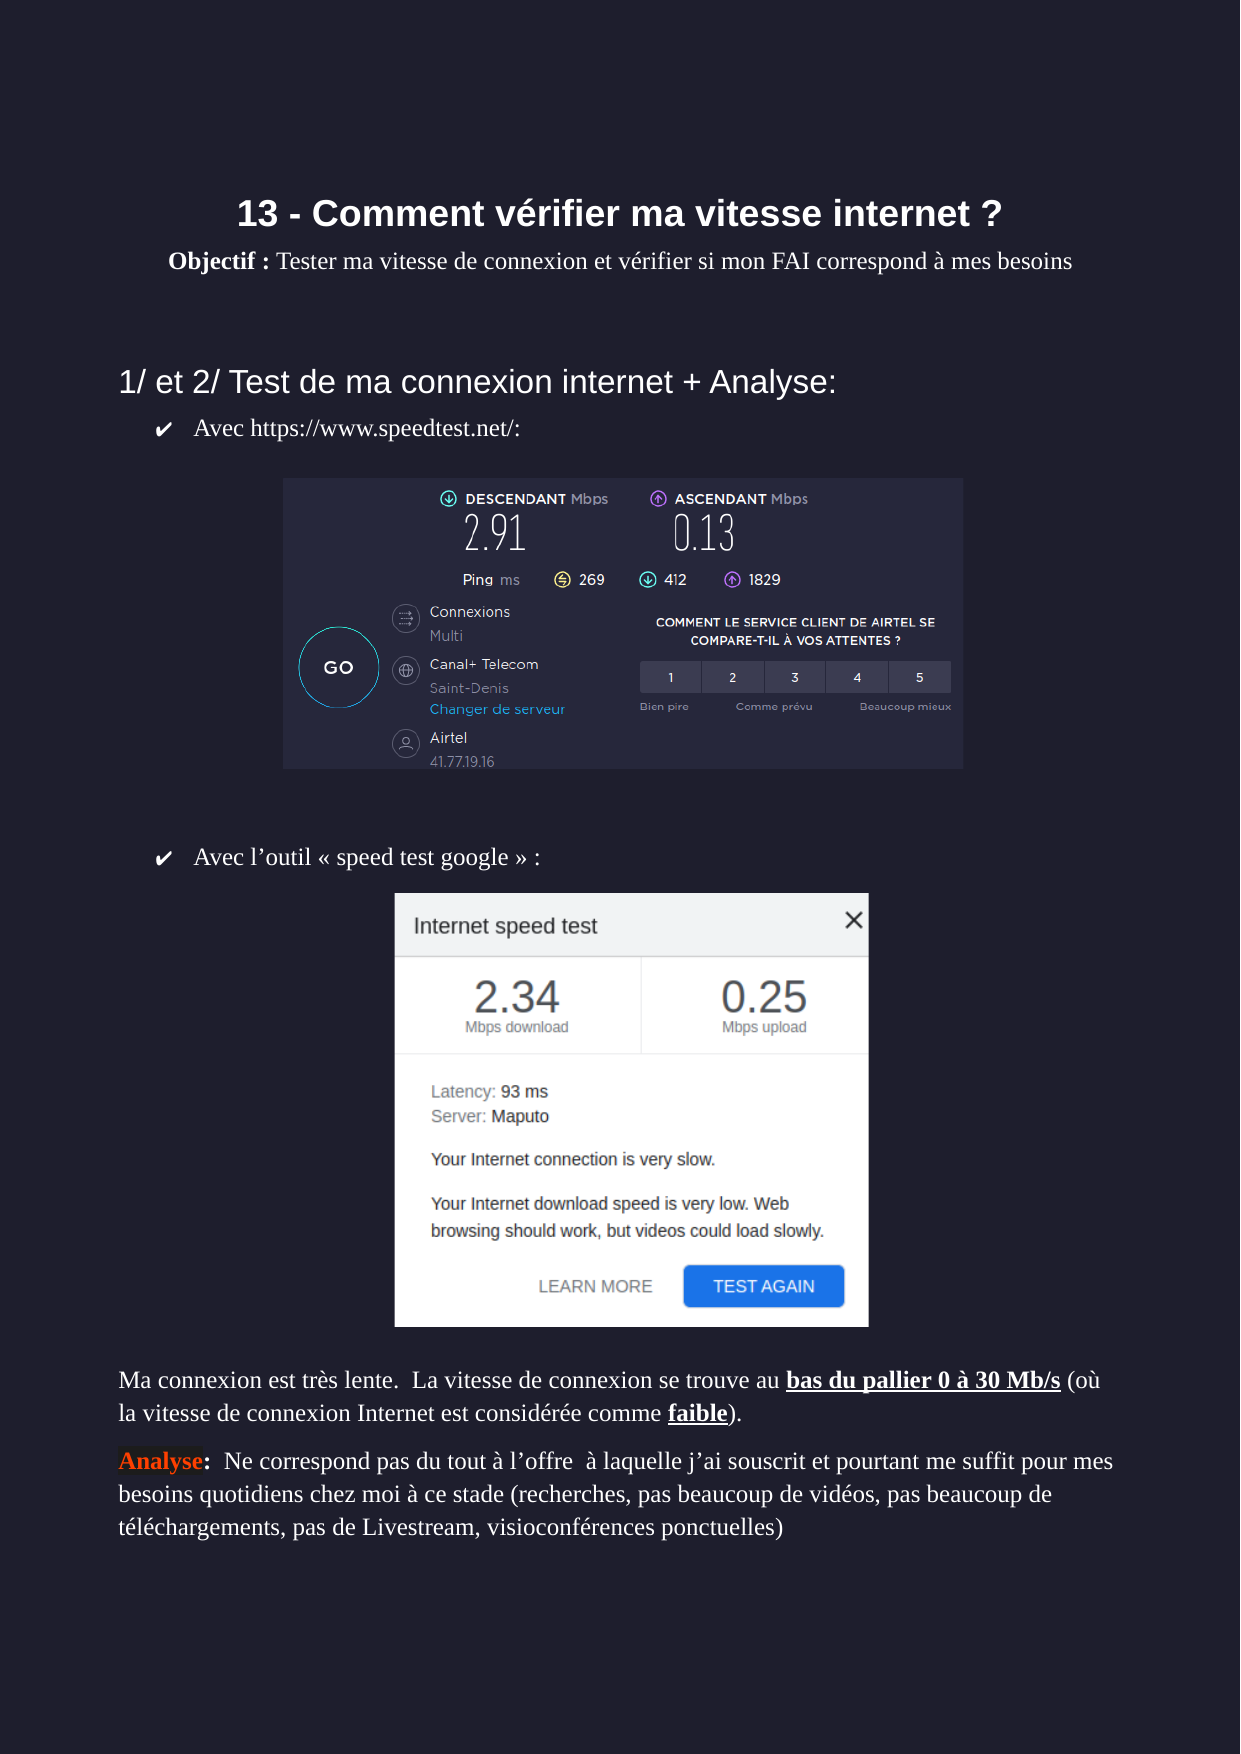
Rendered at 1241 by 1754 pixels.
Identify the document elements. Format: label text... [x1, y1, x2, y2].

subtitle 1/ et 2/ Test de ma connexion internet + Analyse: [118, 362, 1122, 401]
text Ma connexion est très lente. La vitesse de connexion se trouve au bas du pallier 0 à 30 Mb/s (où la vitesse de connexion Internet est considérée comme faible). [118, 1365, 1122, 1427]
text Analyse: Ne correspond pas du tout à l’offre à laquelle j’ai souscrit et pourtant me suffit pour mes besoins quotidiens chez moi à ce stade (recherches, pas beaucoup de vidéos, pas beaucoup de téléchargements, pas de Livestream, visioconférences ponctuelles) [118, 1446, 1122, 1541]
text Objectif : Tester ma vitesse de connexion et vérifier si mon FAI correspond à mes besoins [118, 246, 1122, 275]
picture [394, 893, 869, 1327]
picture [283, 478, 964, 769]
list Avec https://www.speedtest.net/: [156, 413, 1122, 442]
list Avec l’outil « speed test google » : [156, 842, 1122, 871]
subtitle 13 - Comment vérifier ma vitesse internet ? [118, 191, 1122, 234]
